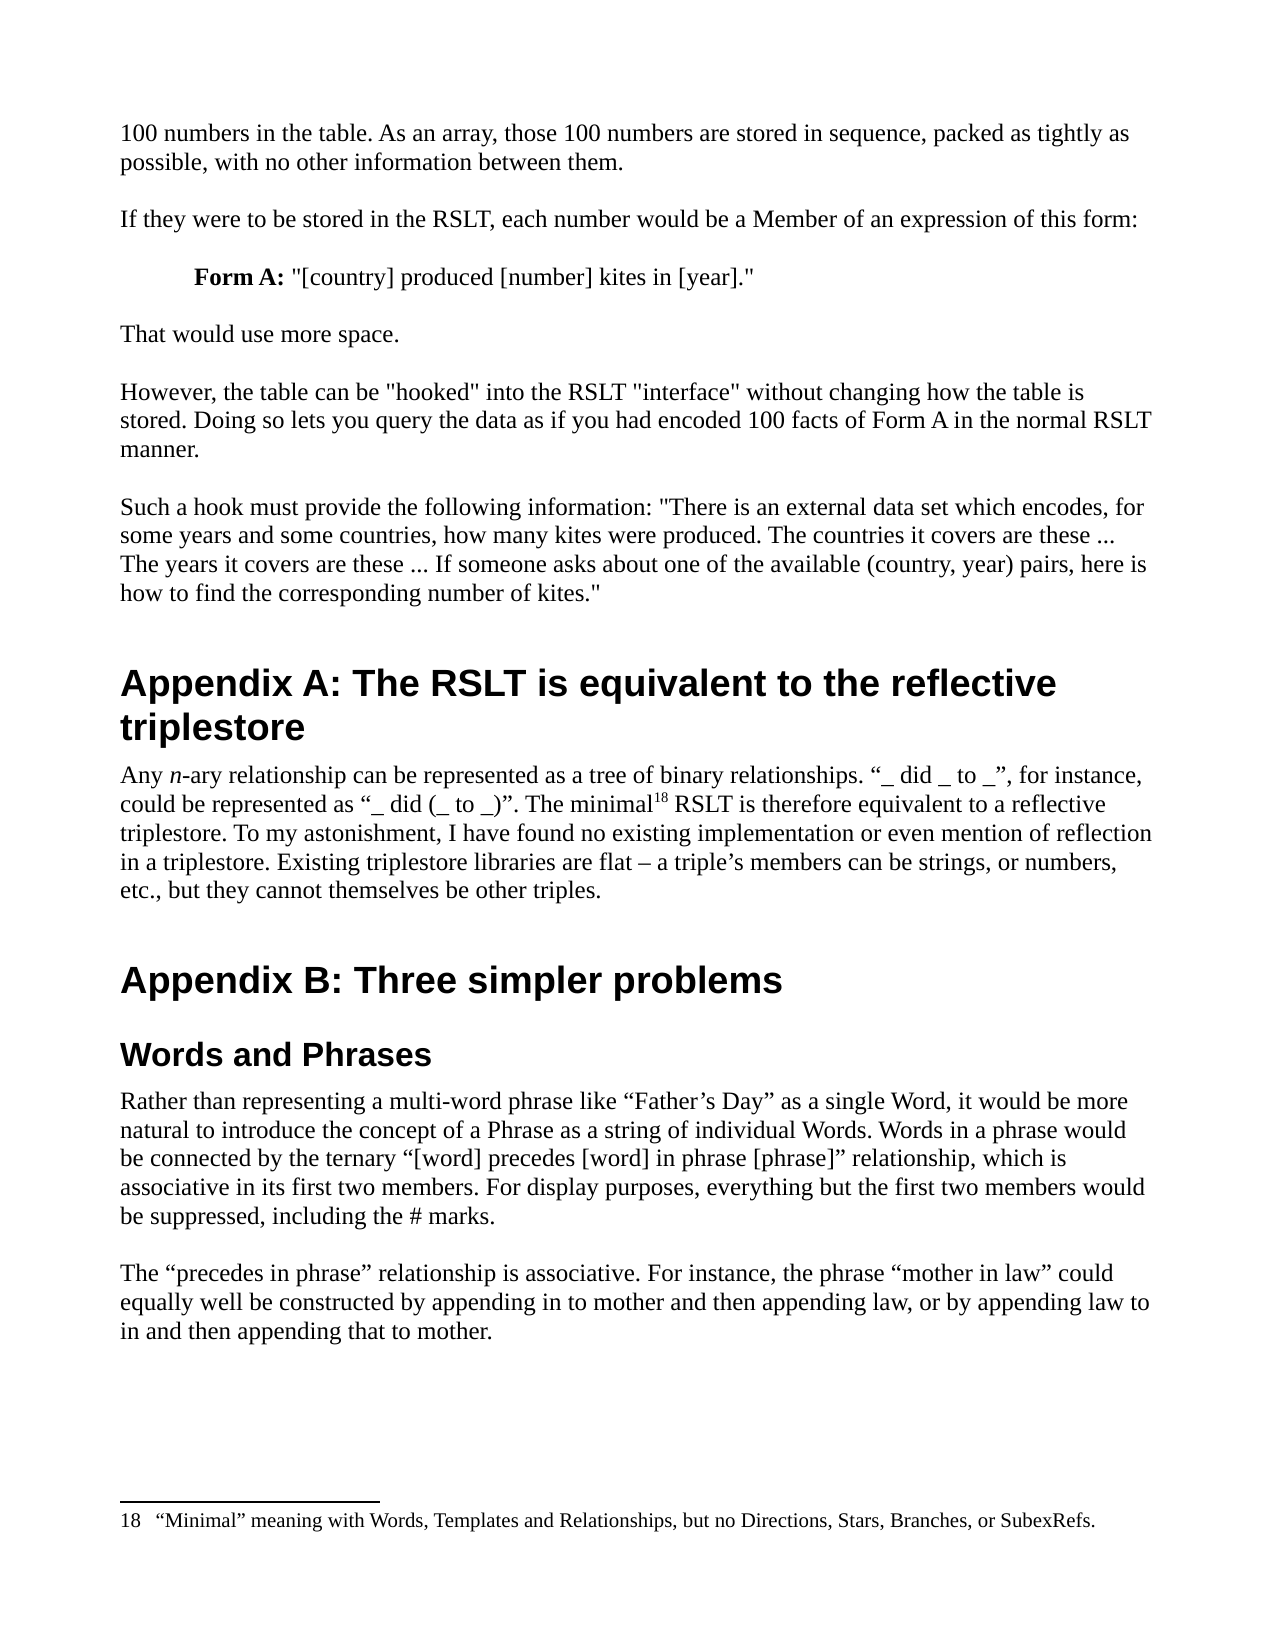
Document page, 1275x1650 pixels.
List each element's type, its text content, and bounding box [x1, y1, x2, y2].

text Rather than representing a multi-word phrase like “Father’s Day” as a single Word, it would be more natural to introduce the concept of a Phrase as a string of individual Words. Words in a phrase would be connected by the ternary “[word] precedes [word] in phrase [phrase]” relationship, which is associative in its first two members. For display purposes, everything but the first two members would be suppressed, including the # marks. [120, 1086, 1155, 1230]
text Any n-ary relationship can be represented as a tree of binary relationships. “_ did _ to _”, for instance, could be represented as “_ did (_ to _)”. The minimal RSLT is therefore equivalent to a reflective triplestore. To my astonishment, I have found no existing implementation or even mention of reflection in a triplestore. Existing triplestore libraries are flat – a triple’s members can be strings, or numbers, etc., but they cannot themselves be other triples. [120, 760, 1155, 933]
text 100 numbers in the table. As an array, those 100 numbers are stored in sequence, packed as tightly as possible, with no other information between them. [120, 118, 1155, 176]
text The “precedes in phrase” relationship is associative. For instance, the phrase “mother in law” could equally well be constructed by appending in to mother and then appending law, or by appending law to in and then appending that to mother. [120, 1258, 1155, 1345]
text Form A: "[country] produced [number] kites in [year]." That would use more space. [120, 262, 1155, 348]
text However, the table can be "hooked" into the RSLT "interface" without changing how the table is stored. Doing so lets you query the data as if you had encoded 100 facts of Form A in the normal RSLT manner. [120, 377, 1155, 463]
subtitle Appendix A: The RSLT is equivalent to the reflective triplestore [120, 661, 1155, 748]
subtitle Words and Phrases [120, 1035, 1155, 1073]
text If they were to be stored in the RSLT, each number would be a Member of an expression of this form: [120, 204, 1155, 233]
text “Minimal” meaning with Words, Templates and Relationships, but no Directions, Stars, Branches, or SubexRefs. [120, 1508, 1155, 1532]
text Such a hook must provide the following information: "There is an external data set which encodes, for some years and some countries, how many kites were produced. The countries it covers are these ... The years it covers are these ... If someone asks about one of the available (country, year) pairs, here is how to find the corresponding number of kites." [120, 492, 1155, 607]
subtitle Appendix B: Three simpler problems [120, 958, 1155, 1002]
